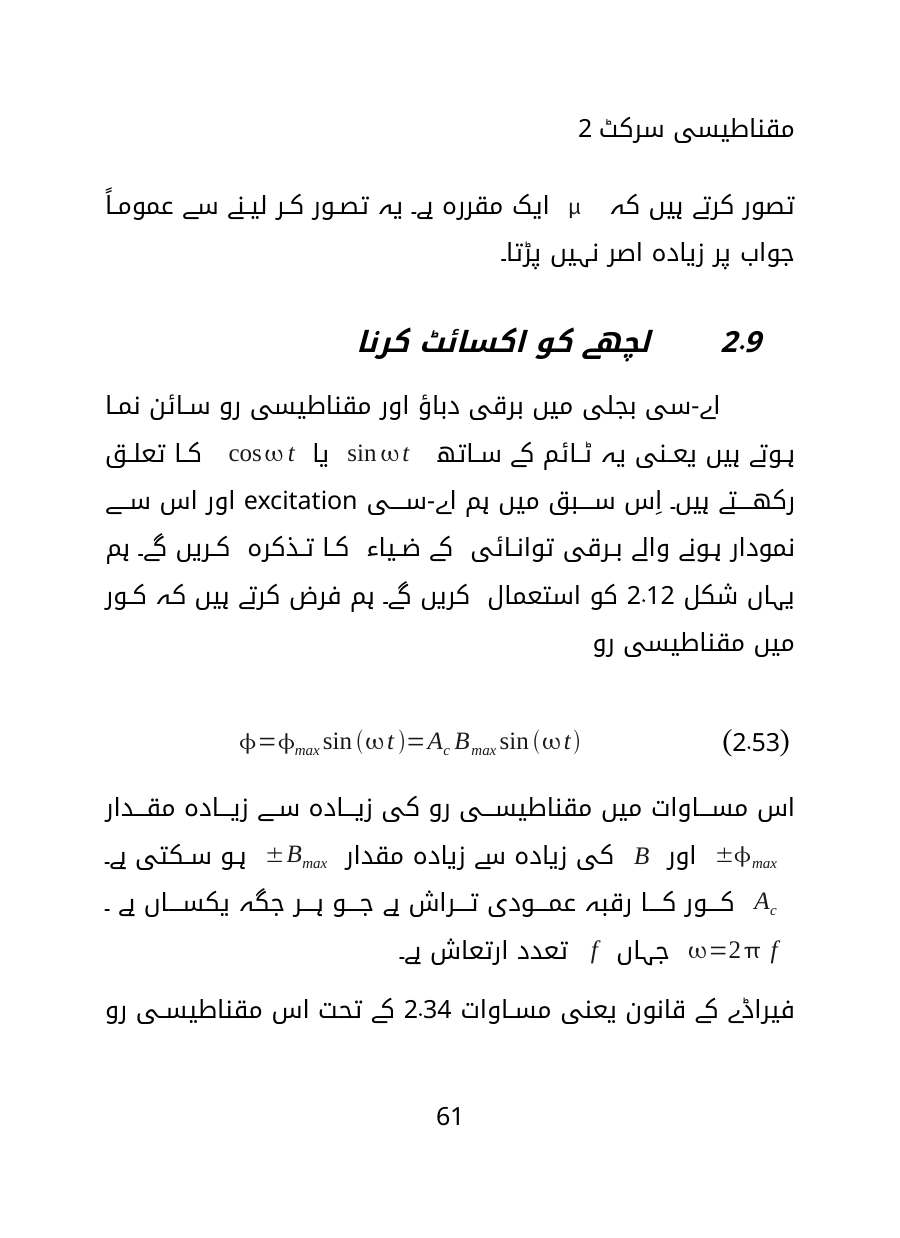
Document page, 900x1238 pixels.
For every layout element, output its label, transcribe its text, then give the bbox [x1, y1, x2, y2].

text فیراڈے کے قانون یعنی مساوات 2.34 کے تحت اس مقناطیسی رو کی وجہ سے لچھے میں برقی دباؤ پیدا ہو نگے۔ [105, 987, 795, 1034]
table_header [105, 714, 706, 785]
subtitle لچھے کو اکسائٹ کرنا [105, 315, 720, 370]
text کسی بھی شہ میں اور کے تعلق کو گراف کے ذریعہ سے پیش کیا جاتا ہے۔ ایسا ہی ایک گراف شکل 2.11 میں دکھایا گیا ہے۔ گراف کو دیکھا جائے توکے کسی ایک مقدار کے لئےکے دو مقدار ہیں۔ اگر مقناطیسی رو بڑھ رہا ہو تو، گراف میں نیچے سے اُوپر جانے والی لکیر، اِس میں اور کے تعلق کو پیش کرتی ہے اور اگر مقناطیسی رو کم ہو رہا ہو تو، اوپر سے نیچے آنے والی لکیر، اِس تعلق کو پیش کرتی ہے۔ چونکہ ، لہٰذا کے مقدار تبدیل ہونے سے بھی تبدیل ہوتا ہے۔ باوجود اِس کے ہم مقناطیسی سرکٹوں میں یہ تصور کرتے ہیں کہ ایک مقررہ ہے۔ یہ تصور کر لینے سے عموماً جواب پر زیادہ اصر نہیں پڑتا۔ [105, 182, 795, 277]
table_header (2.53) [706, 714, 795, 785]
text اس مساوات میں مقناطیسی رو کی زیادہ سے زیادہ مقداراورکی زیادہ سے زیادہ مقدارہو سکتی ہے۔کور کا رقبہ عمودی تراش ہے جو ہر جگہ یکساں ہے ۔جہاںتعدد ارتعاش ہے۔ [105, 785, 795, 974]
text اے-سی بجلی میں برقی دباؤ اور مقناطیسی رو سائن نما ہوتے ہیں یعنی یہ ٹائم کے ساتھ یا کا تعلق رکھتے ہیں۔ اِس سبق میں ہم اے-سی excitation اور اس سے نمودار ہونے والے برقی توانائی کے ضیاء کا تذکرہ کریں گے۔ ہم یہاں شکل 2.12 کو استعمال کریں گے۔ ہم فرض کرتے ہیں کہ کور میں مقناطیسی رو [105, 382, 795, 667]
